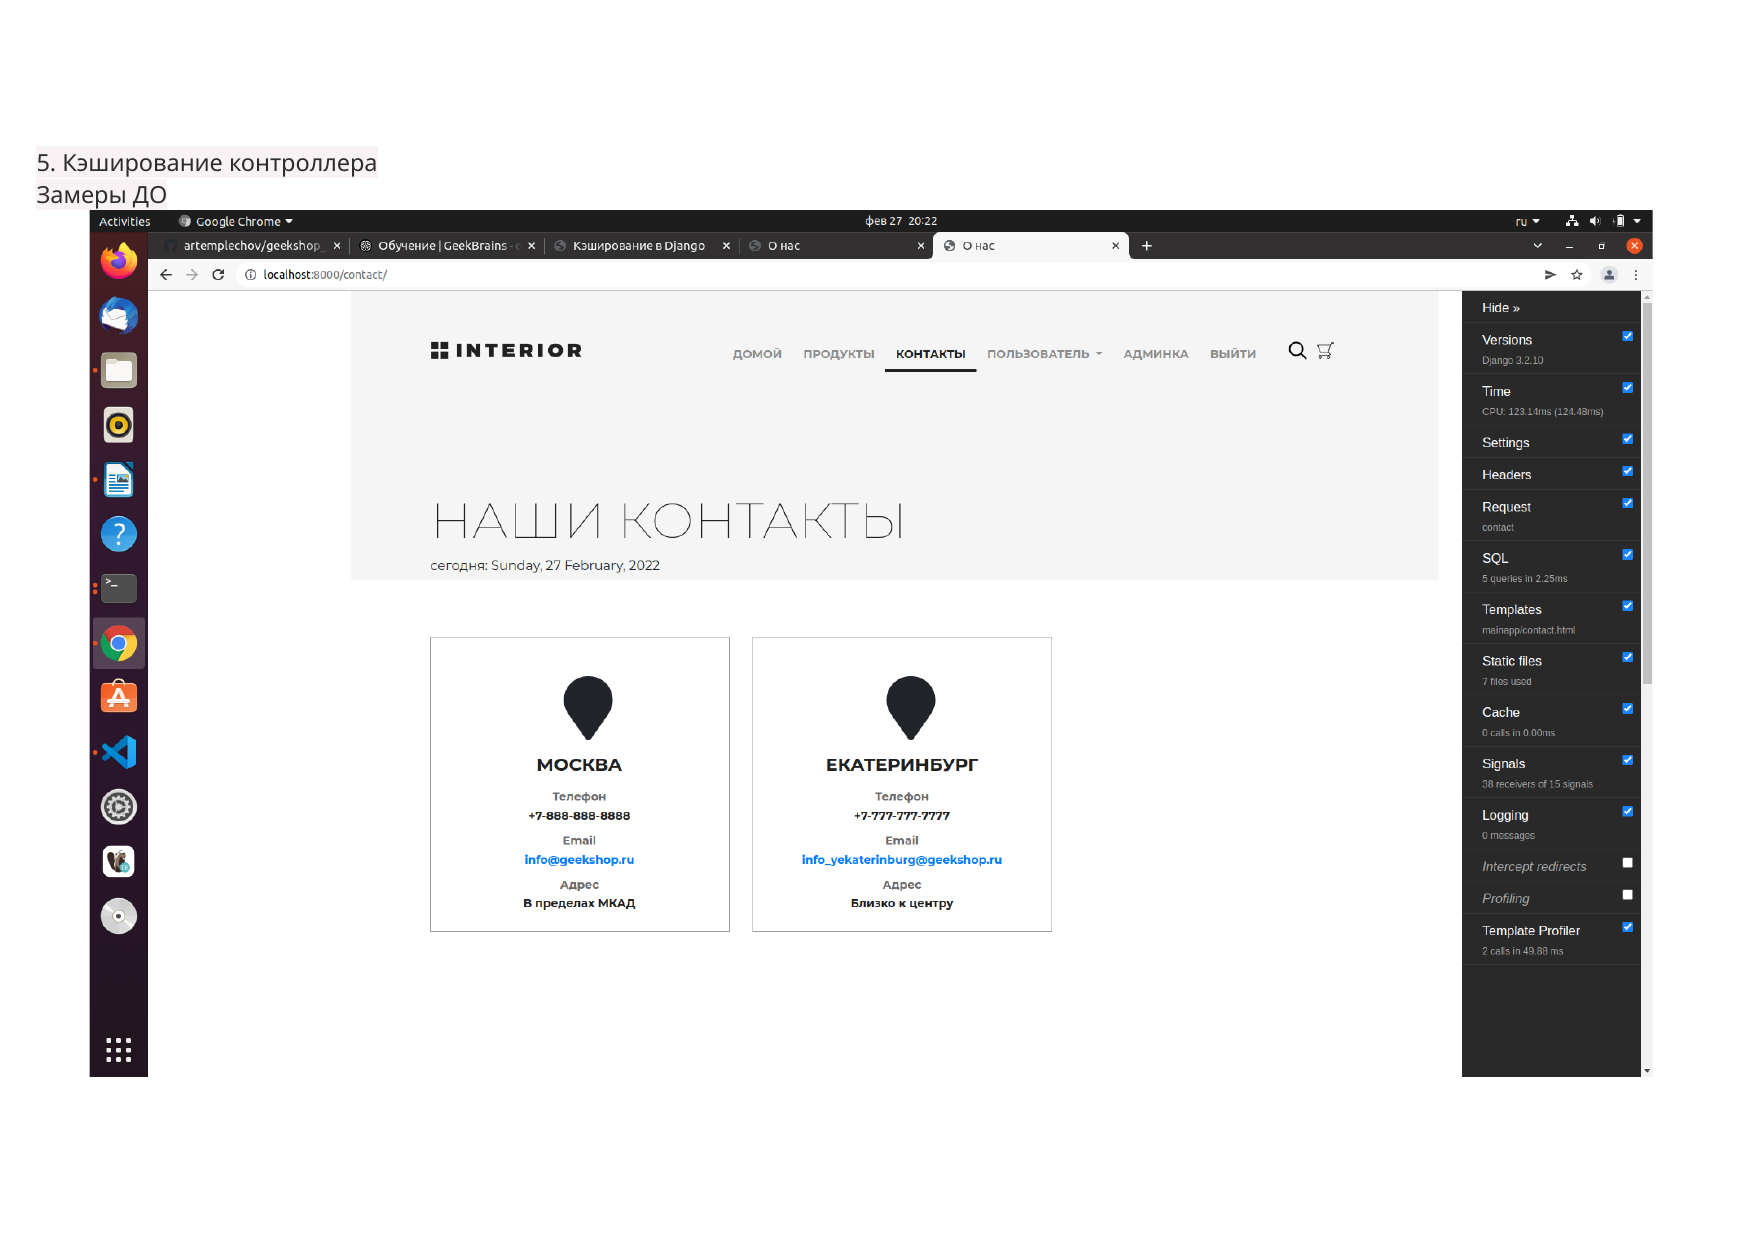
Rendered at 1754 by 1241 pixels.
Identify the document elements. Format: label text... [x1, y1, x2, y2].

picture [89, 210, 1653, 1077]
text Замеры ДО [36, 178, 1706, 210]
text 5. Кэширование контроллера [36, 146, 1706, 178]
